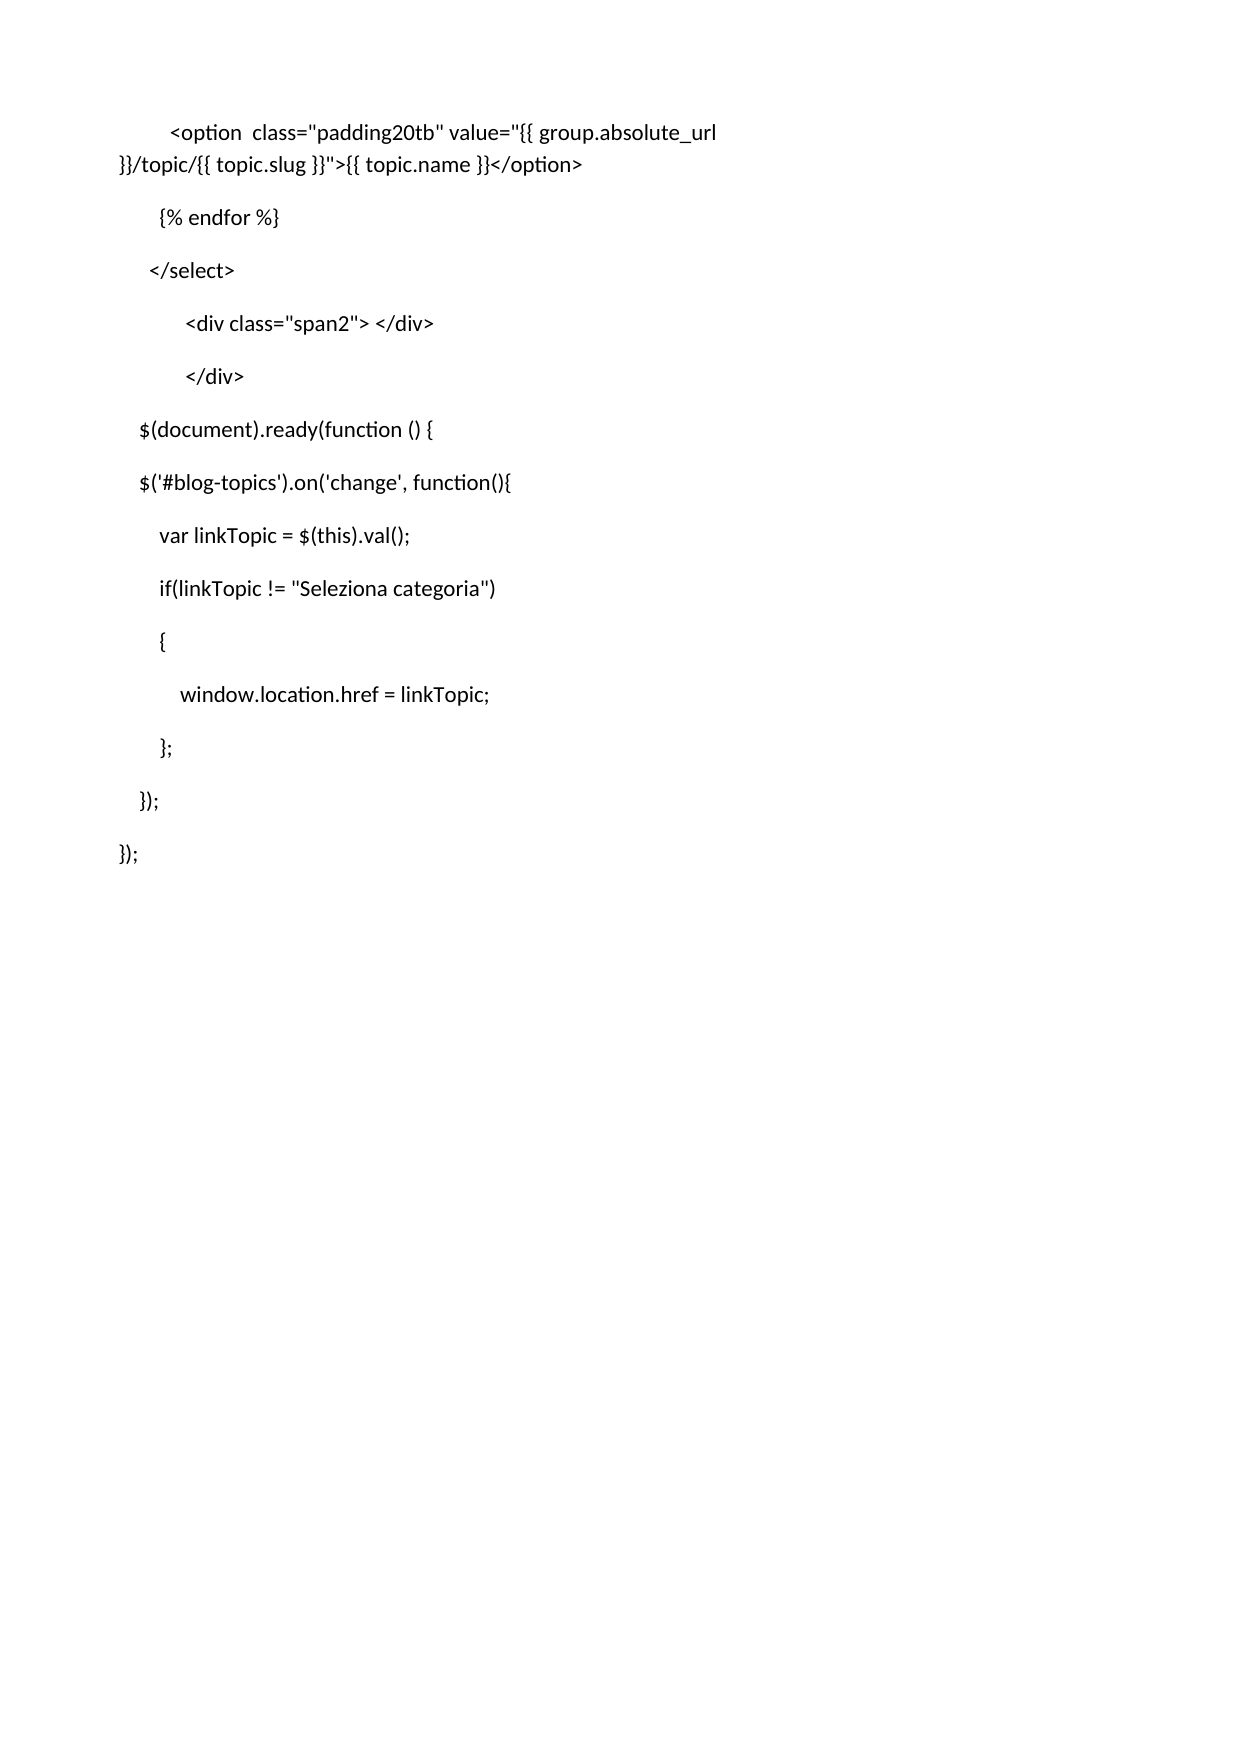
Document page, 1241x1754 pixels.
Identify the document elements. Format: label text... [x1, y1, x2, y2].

text if(linkTopic != "Seleziona categoria") [118, 574, 1122, 602]
text var linkTopic = $(this).val(); [118, 521, 1122, 549]
text {% endfor %} [118, 203, 1122, 231]
text }; [118, 733, 1122, 762]
text </div> [118, 362, 1122, 390]
text { [118, 627, 1122, 656]
text <div class="span2"> </div> [118, 309, 1122, 337]
text $('#blog-topics').on('change', function(){ [118, 468, 1122, 496]
text </select> [118, 256, 1122, 284]
text }); [118, 787, 1122, 814]
text <option class="padding20tb" value="{{ group.absolute_url }}/topic/{{ topic.slug }}">{{ topic.name }}</option> [118, 118, 1122, 178]
text $(document).ready(function () { [118, 415, 1122, 443]
text }); [118, 839, 1122, 868]
text window.location.href = linkTopic; [118, 681, 1122, 708]
